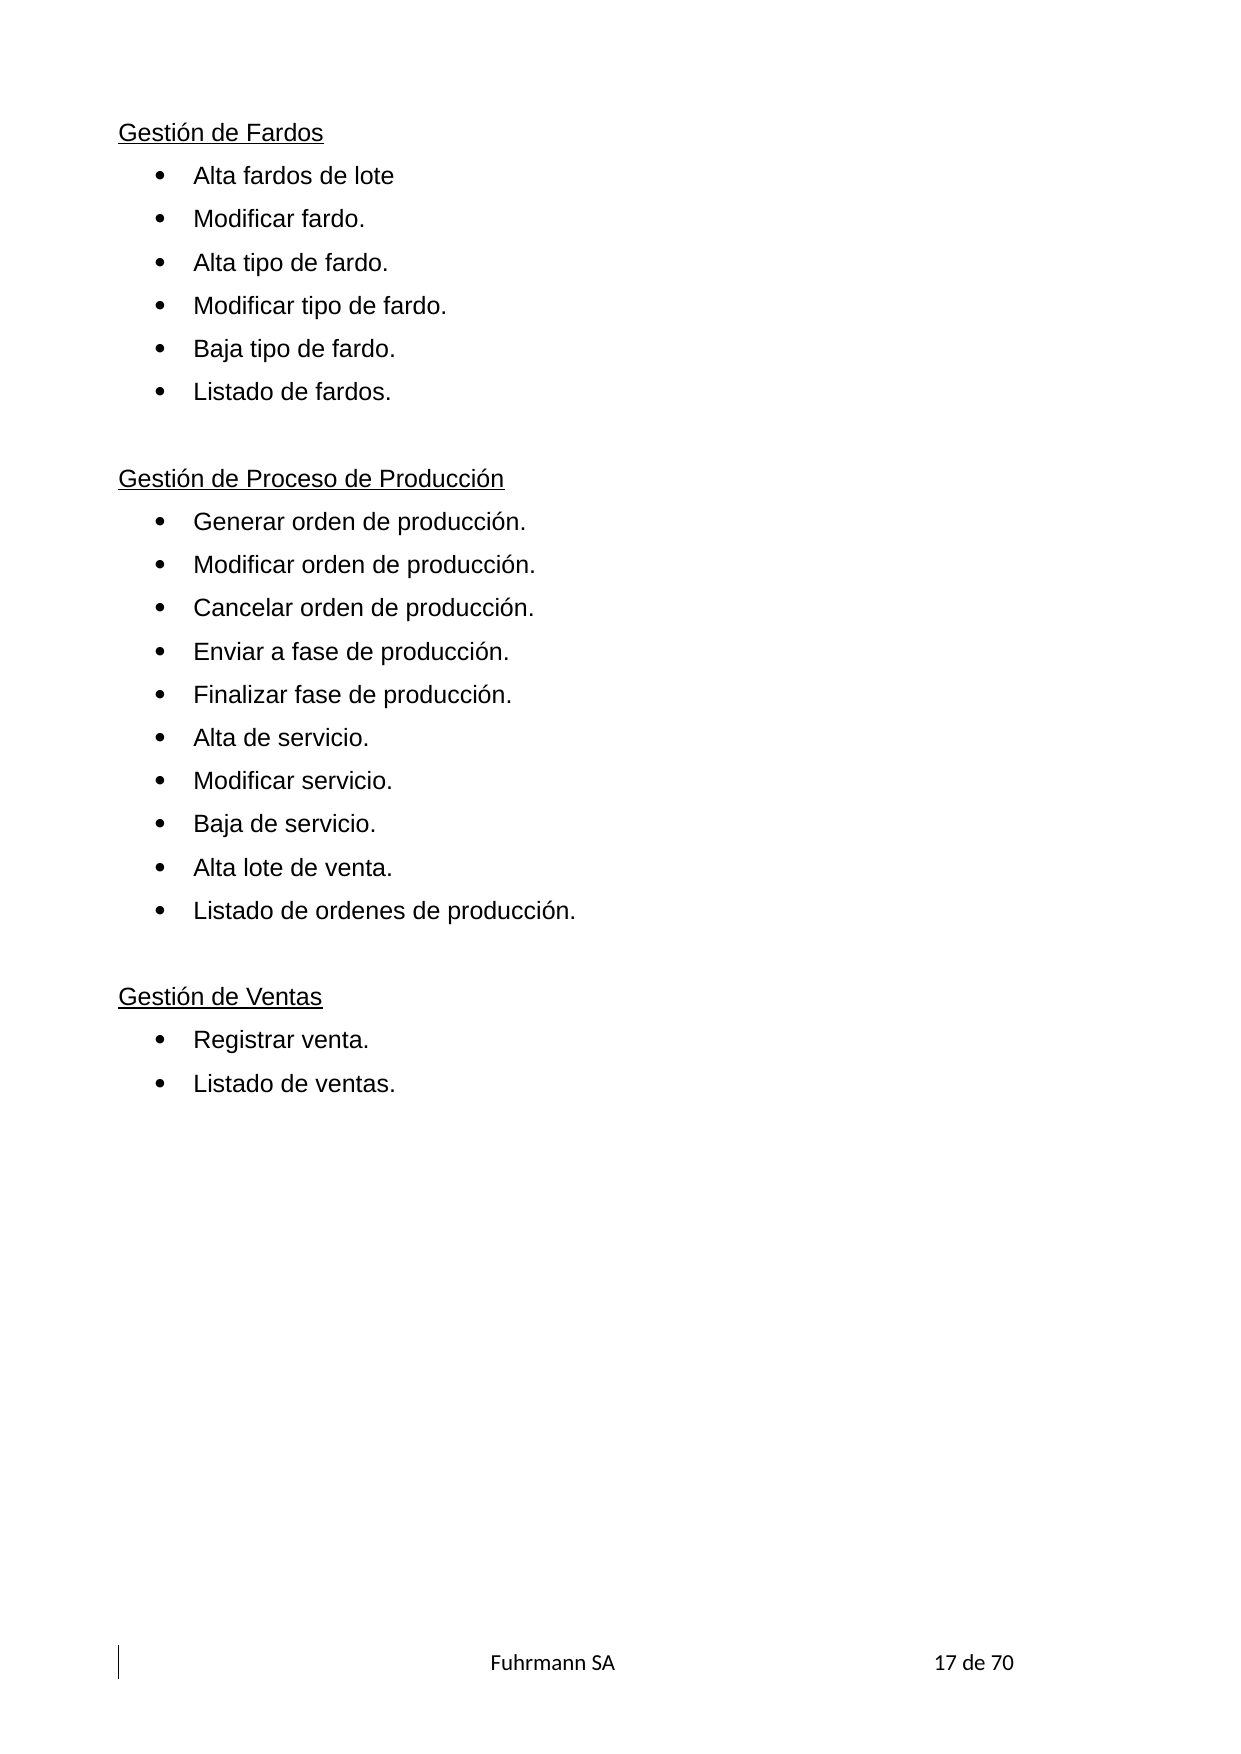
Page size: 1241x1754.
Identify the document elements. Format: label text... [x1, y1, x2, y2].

list Generar orden de producción. [156, 507, 1122, 536]
text Gestión de Fardos [118, 118, 1122, 147]
text Gestión de Ventas [118, 982, 1122, 1011]
list Alta tipo de fardo. [156, 248, 1122, 277]
list Cancelar orden de producción. [156, 593, 1122, 622]
list Alta de servicio. [156, 723, 1122, 752]
list Alta lote de venta. [156, 853, 1122, 882]
list Modificar tipo de fardo. [156, 291, 1122, 320]
list Modificar fardo. [156, 204, 1122, 233]
list Baja de servicio. [156, 809, 1122, 838]
list Finalizar fase de producción. [156, 680, 1122, 709]
list Enviar a fase de producción. [156, 637, 1122, 665]
list Baja tipo de fardo. [156, 334, 1122, 363]
list Modificar orden de producción. [156, 550, 1122, 579]
list Listado de ventas. [156, 1069, 1122, 1097]
list Alta fardos de lote [156, 161, 1122, 190]
list Listado de fardos. [156, 377, 1122, 406]
list Listado de ordenes de producción. [156, 896, 1122, 925]
list Registrar venta. [156, 1025, 1122, 1054]
text Gestión de Proceso de Producción [118, 464, 1122, 492]
list Modificar servicio. [156, 766, 1122, 795]
